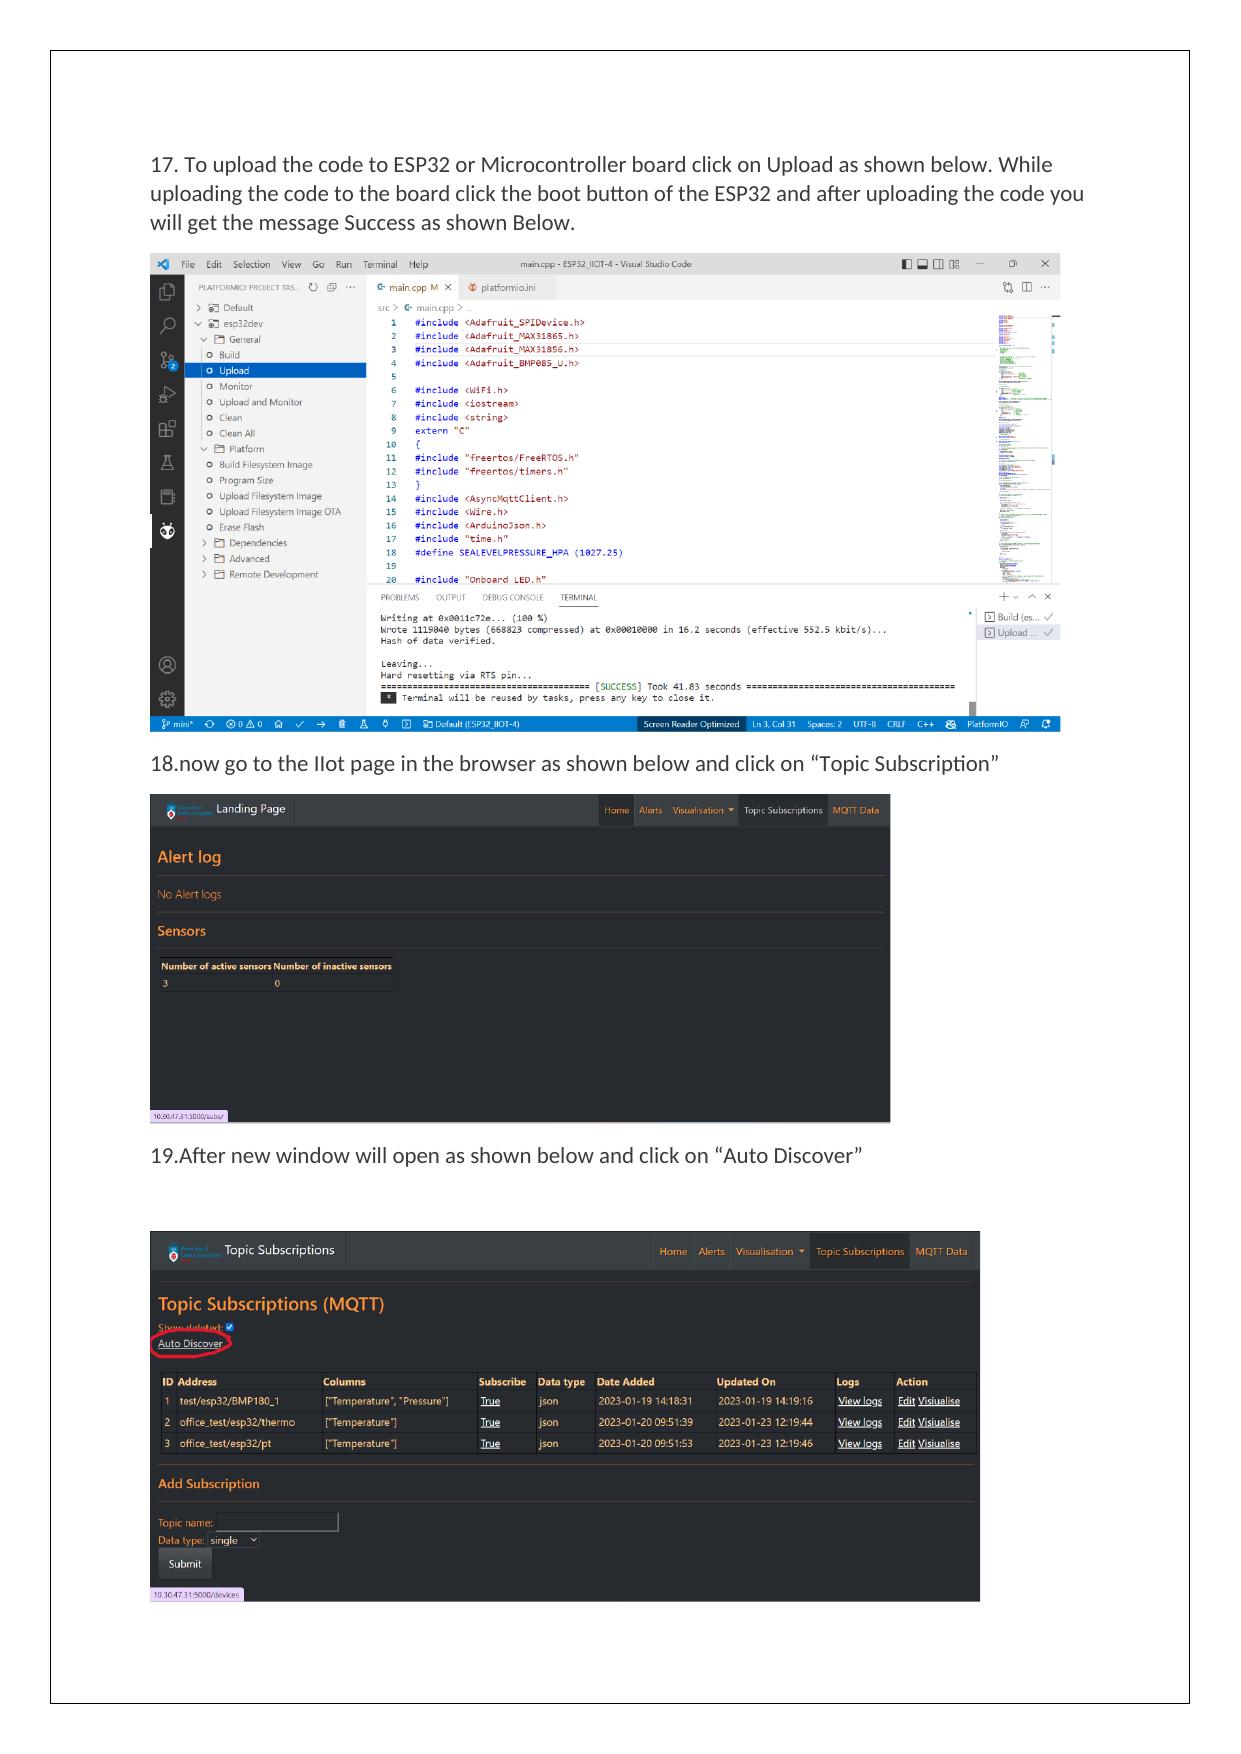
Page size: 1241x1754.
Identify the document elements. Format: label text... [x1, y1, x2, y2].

text 19.After new window will open as shown below and click on “Auto Discover” [150, 1141, 1090, 1169]
text 18.now go to the IIot page in the browser as shown below and click on “Topic Subscription” [150, 749, 1090, 777]
text 17. To upload the code to ESP32 or Microcontroller board click on Upload as shown below. While uploading the code to the board click the boot button of the ESP32 and after uploading the code you will get the message Success as shown Below. [150, 150, 1090, 236]
